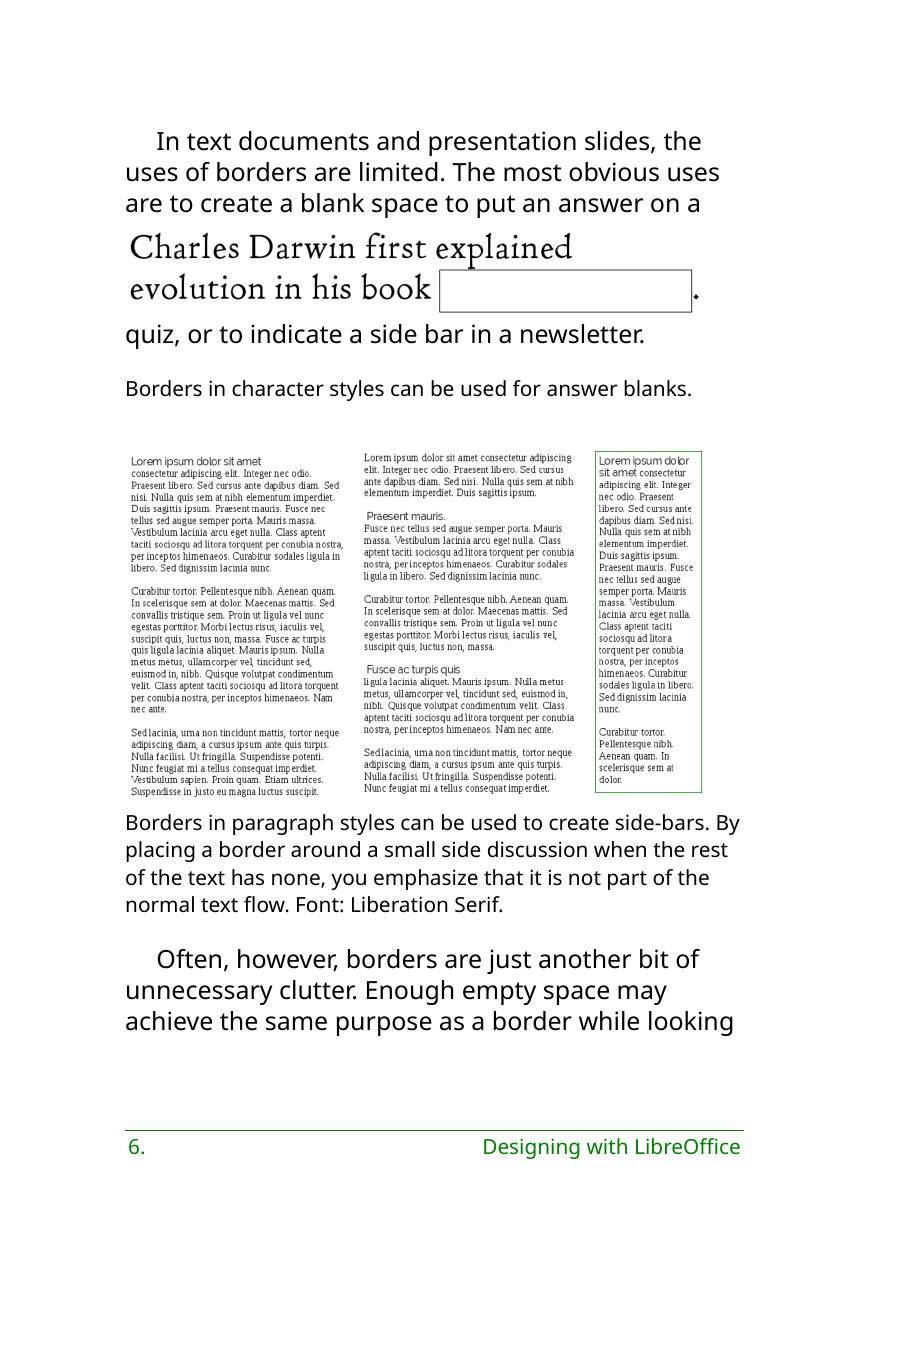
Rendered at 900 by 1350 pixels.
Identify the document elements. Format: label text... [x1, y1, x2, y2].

table_header [125, 449, 744, 801]
picture [125, 229, 709, 319]
text In text documents and presentation slides, the uses of borders are limited. The most obvious uses are to create a blank space to put an answer on a quiz, or to indicate a side bar in a newsletter. [125, 125, 744, 349]
table_cell Borders in paragraph styles can be used to create side-bars. By placing a border around a small side discussion when the rest of the text has none, you emphasize that it is not part of the normal text flow. Font: Liberation Serif. [125, 801, 744, 927]
table_cell Borders in character styles can be used for answer blanks. [125, 367, 744, 402]
picture [125, 449, 709, 800]
text Often, however, borders are just another bit of unnecessary clutter. Enough empty space may achieve the same purpose as a border while looking [125, 943, 744, 1037]
